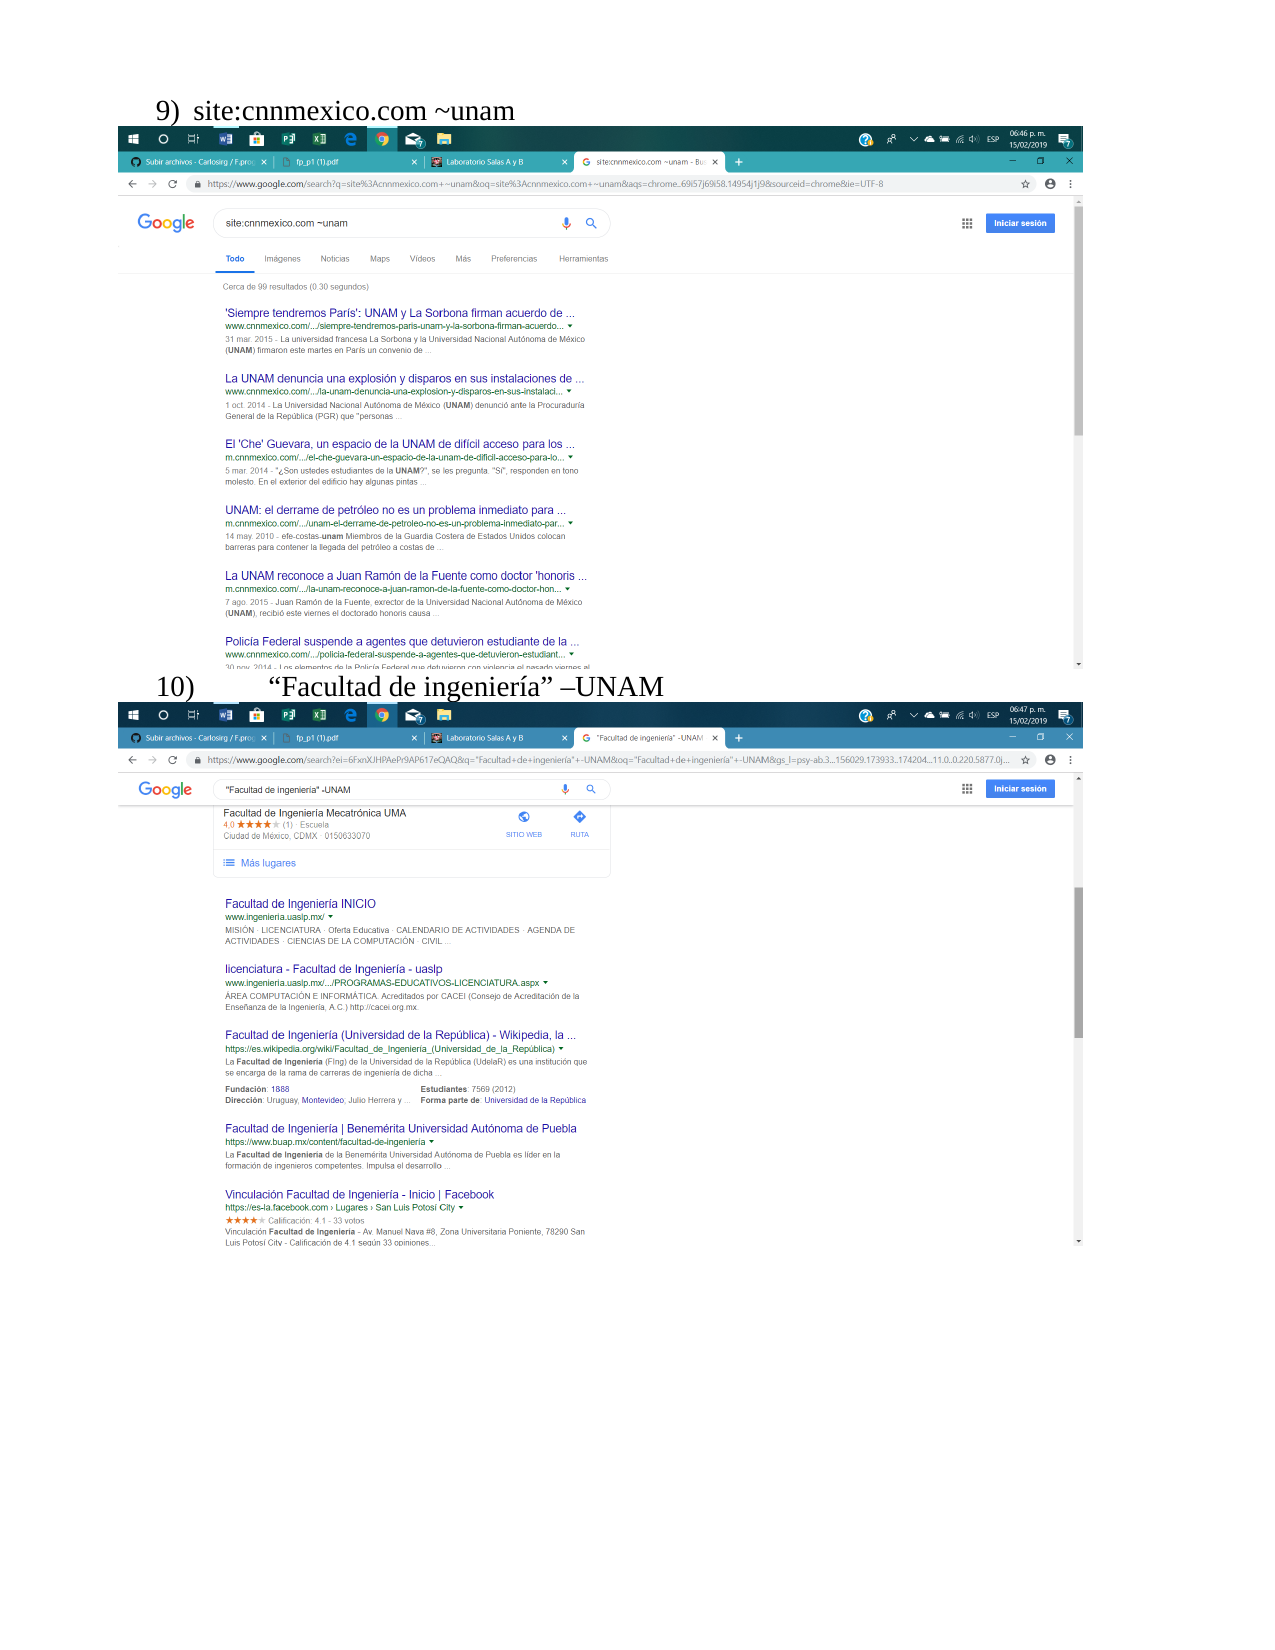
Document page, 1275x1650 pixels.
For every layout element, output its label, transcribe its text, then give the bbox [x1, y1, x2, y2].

list “Facultad de ingeniería” –UNAM [156, 669, 1205, 702]
list site:cnnmexico.com ~unam [156, 93, 1205, 126]
